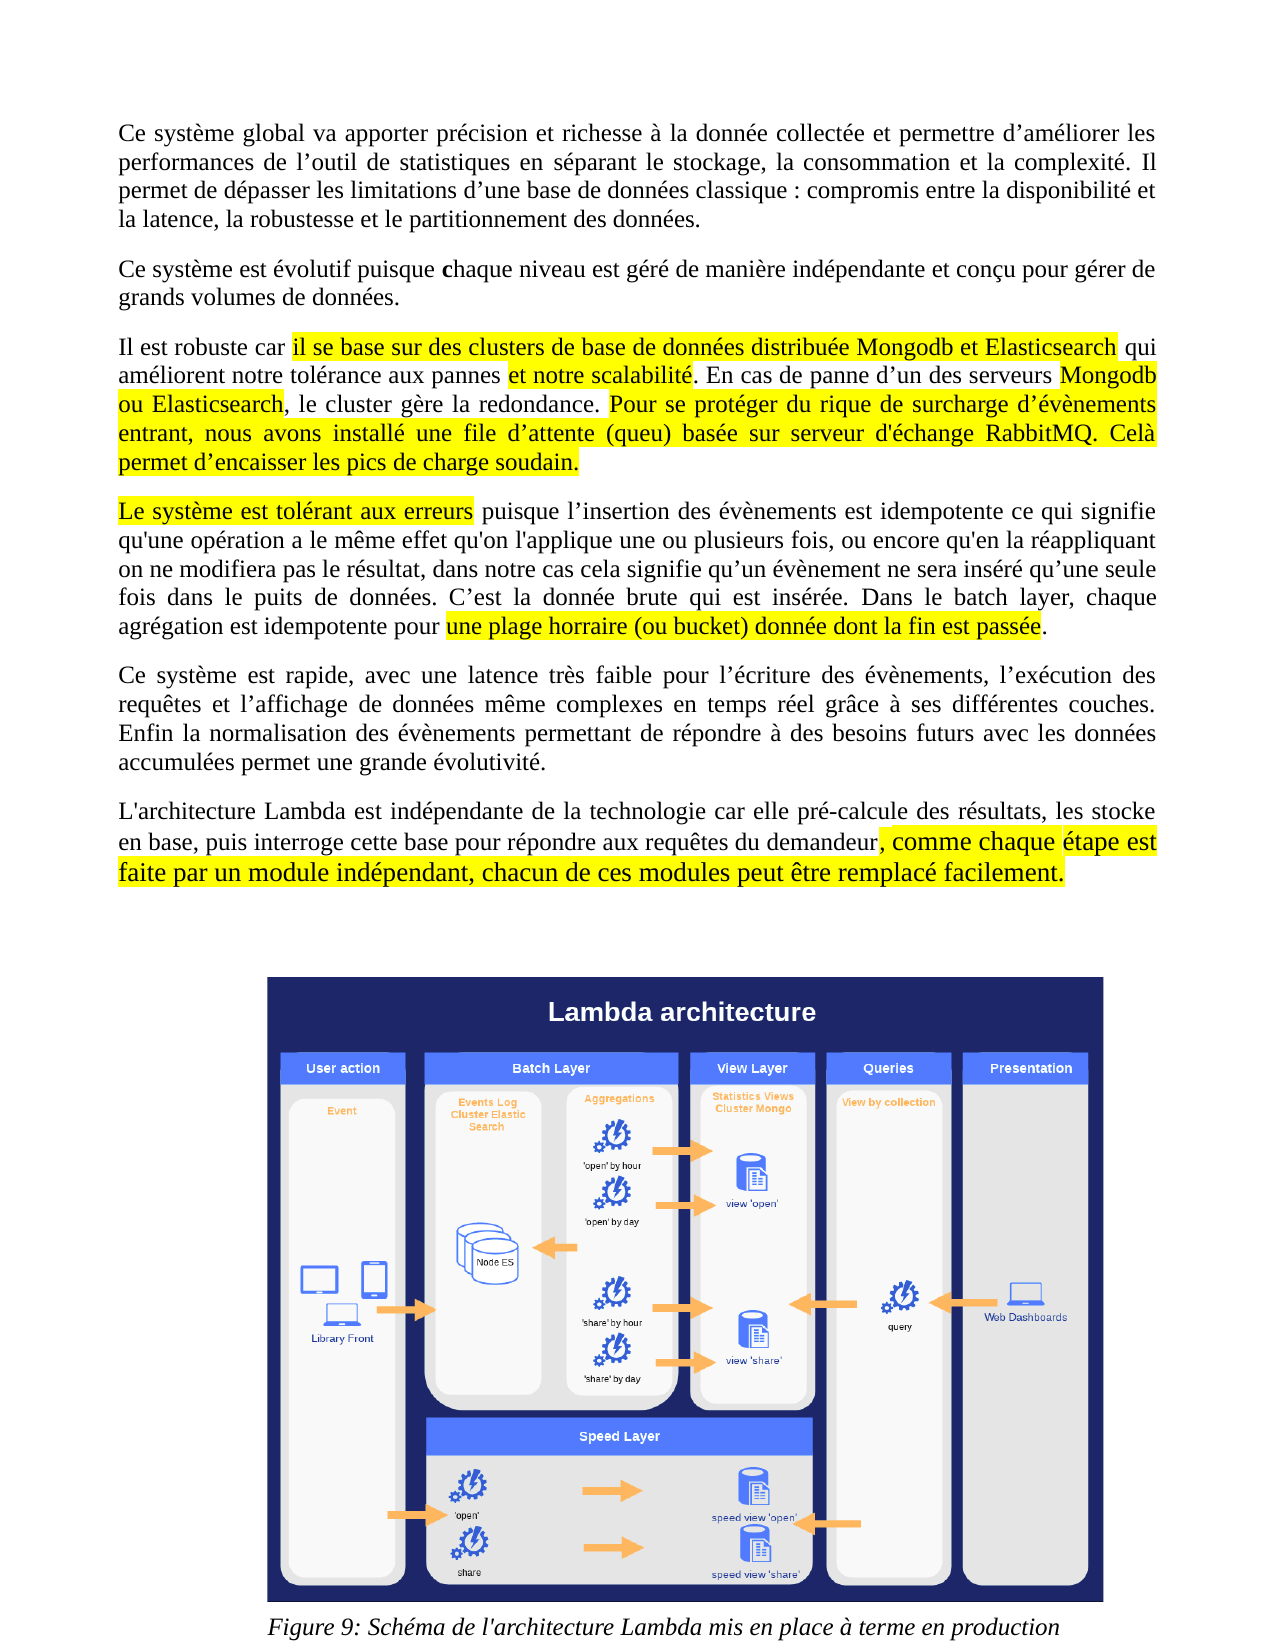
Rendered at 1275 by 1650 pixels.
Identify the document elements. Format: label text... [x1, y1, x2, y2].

text Ce système est rapide, avec une latence très faible pour l’écriture des évènements, l’exécution des requêtes et l’affichage de données même complexes en temps réel grâce à ses différentes couches. Enfin la normalisation des évènements permettant de répondre à des besoins futurs avec les données accumulées permet une grande évolutivité. [118, 661, 1157, 776]
text L'architecture Lambda est indépendante de la technologie car elle pré-calcule des résultats, les stocke en base, puis interroge cette base pour répondre aux requêtes du demandeur, comme chaque étape est faite par un module indépendant, chacun de ces modules peut être remplacé facilement. [118, 796, 1157, 887]
text Figure 9: Schéma de l'architecture Lambda mis en place à terme en production [267, 1602, 1103, 1641]
picture [267, 977, 1104, 1602]
text Ce système est évolutif puisque chaque niveau est géré de manière indépendante et conçu pour gérer de grands volumes de données. [118, 254, 1157, 311]
text Il est robuste car il se base sur des clusters de base de données distribuée Mongodb et Elasticsearch qui améliorent notre tolérance aux pannes et notre scalabilité. En cas de panne d’un des serveurs Mongodb ou Elasticsearch, le cluster gère la redondance. Pour se protéger du rique de surcharge d’évènements entrant, nous avons installé une file d’attente (queu) basée sur serveur d'échange RabbitMQ. Celà permet d’encaisser les pics de charge soudain. [118, 332, 1157, 476]
text Le système est tolérant aux erreurs puisque l’insertion des évènements est idempotente ce qui signifie qu'une opération a le même effet qu'on l'applique une ou plusieurs fois, ou encore qu'en la réappliquant on ne modifiera pas le résultat, dans notre cas cela signifie qu’un évènement ne sera inséré qu’une seule fois dans le puits de données. C’est la donnée brute qui est insérée. Dans le batch layer, chaque agrégation est idempotente pour une plage horraire (ou bucket) donnée dont la fin est passée. [118, 496, 1157, 640]
text Ce système global va apporter précision et richesse à la donnée collectée et permettre d’améliorer les performances de l’outil de statistiques en séparant le stockage, la consommation et la complexité. Il permet de dépasser les limitations d’une base de données classique : compromis entre la disponibilité et la latence, la robustesse et le partitionnement des données. [118, 118, 1157, 233]
